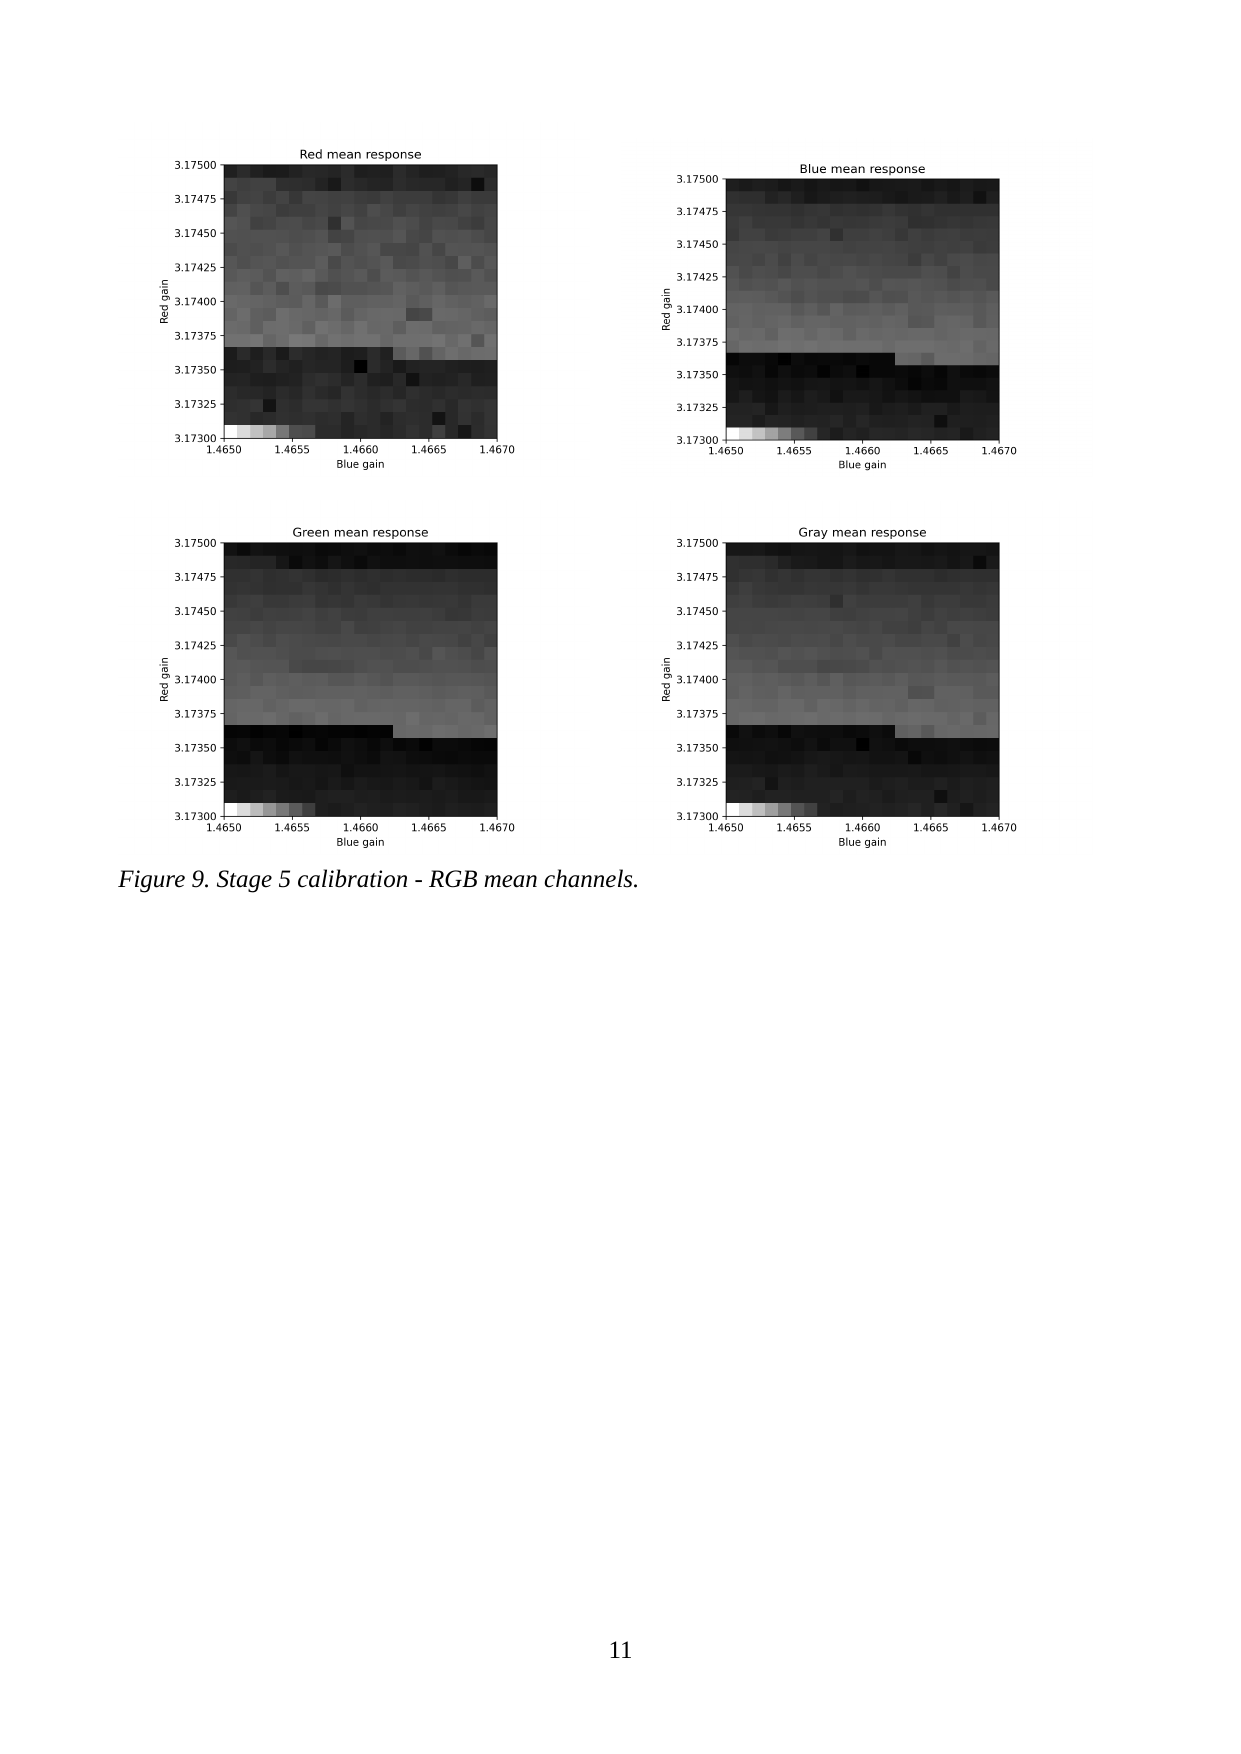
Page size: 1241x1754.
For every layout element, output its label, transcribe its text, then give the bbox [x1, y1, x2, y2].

picture [620, 138, 1093, 477]
picture [118, 122, 591, 477]
picture [620, 501, 1093, 855]
text Figure 9. Stage 5 calibration - RGB mean channels. [118, 501, 1122, 893]
picture [118, 500, 591, 855]
